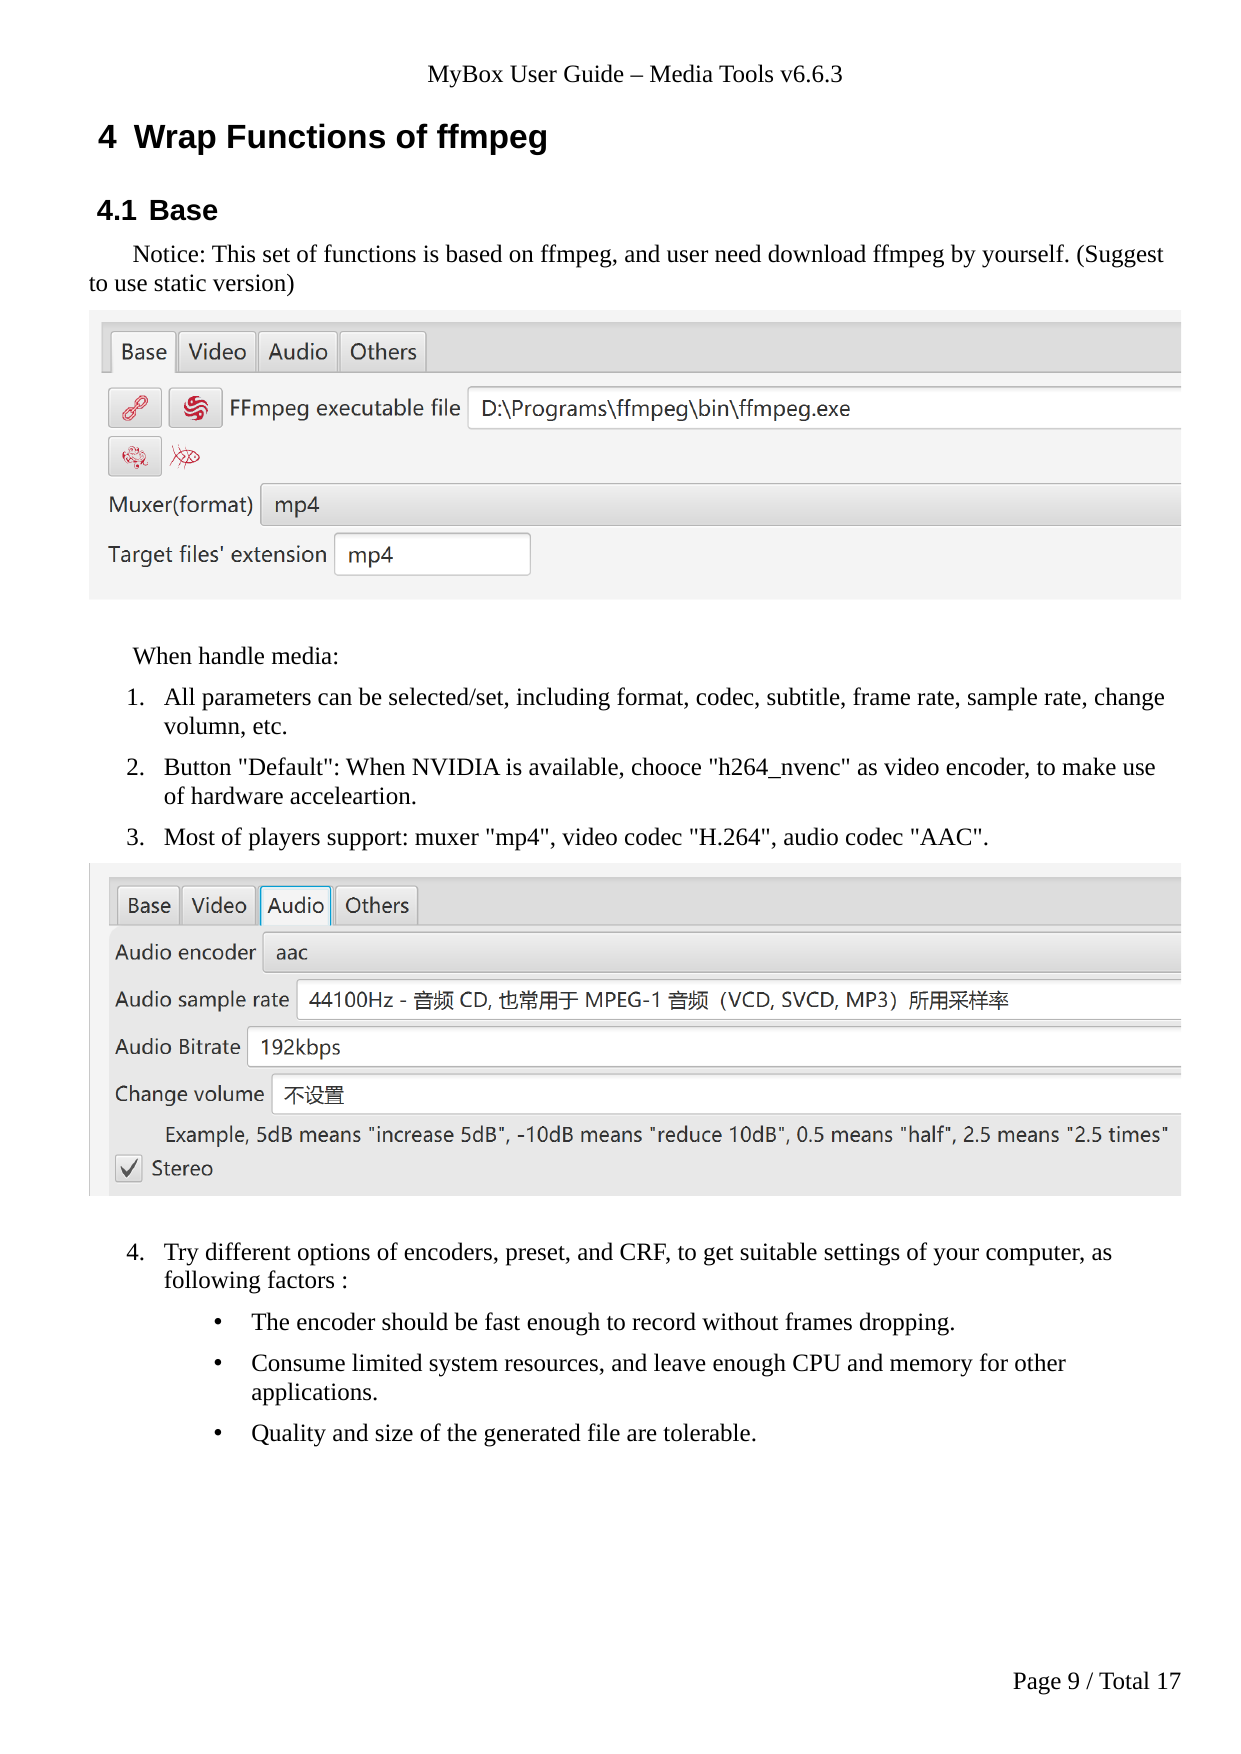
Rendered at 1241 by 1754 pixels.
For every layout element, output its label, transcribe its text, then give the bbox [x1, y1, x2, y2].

picture [88, 863, 1182, 1196]
list Consume limited system resources, and leave enough CPU and memory for other applications. [213, 1348, 1181, 1405]
list Most of players support: muxer "mp4", video codec "H.264", audio codec "AAC". [126, 822, 1181, 851]
picture [88, 309, 1182, 600]
list All parameters can be selected/set, including format, codec, subtitle, frame rate, sample rate, change volumn, etc. [126, 682, 1181, 740]
text When handle media: [88, 641, 1181, 670]
list The encoder should be fast enough to record without frames dropping. [213, 1307, 1181, 1335]
list Button "Default": When NVIDIA is available, chooce "h264_nvenc" as video encoder, to make use of hardware acceleartion. [126, 752, 1181, 810]
list Try different options of encoders, preset, and CRF, to get suitable settings of your computer, as following factors : [126, 1237, 1181, 1294]
subtitle Base [88, 193, 1181, 227]
text Notice: This set of functions is based on ffmpeg, and user need download ffmpeg by yourself. (Suggest to use static version) [88, 239, 1181, 297]
subtitle Wrap Functions of ffmpeg [88, 117, 1181, 156]
list Quality and size of the generated file are tolerable. [213, 1418, 1181, 1447]
